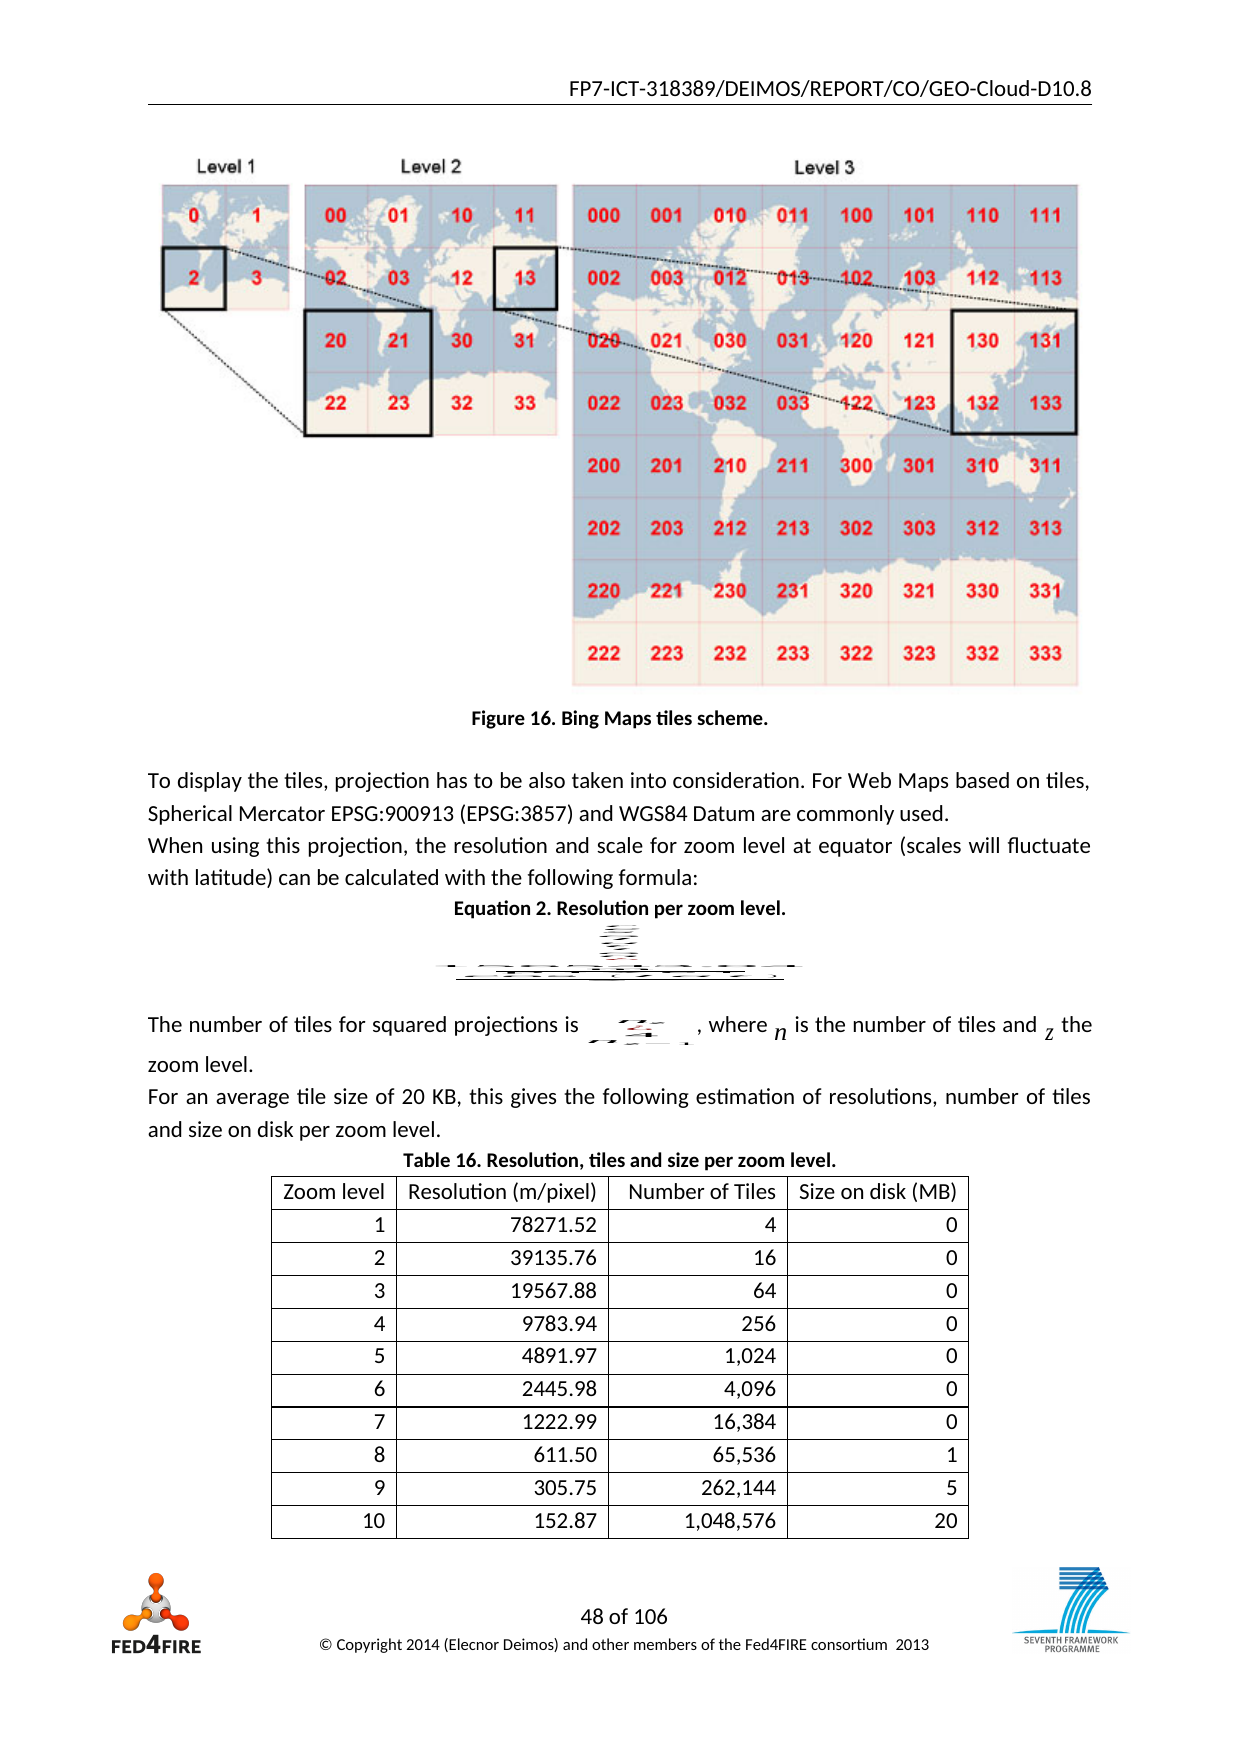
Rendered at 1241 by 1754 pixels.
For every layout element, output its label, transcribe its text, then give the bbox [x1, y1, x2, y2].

table_cell 78271.52 [397, 1210, 608, 1242]
table_cell 0 [788, 1375, 968, 1406]
table_cell 0 [788, 1408, 968, 1439]
table_cell 1,024 [609, 1342, 787, 1373]
table_cell 7 [272, 1408, 396, 1439]
table_cell 256 [609, 1309, 787, 1341]
table_cell 4,096 [609, 1375, 787, 1406]
table_cell 4 [609, 1210, 787, 1242]
text Equation 2. Resolution per zoom level. [148, 895, 1092, 921]
text When using this projection, the resolution and scale for zoom level at equator (scales will fluctuate with latitude) can be calculated with the following formula: [148, 831, 1092, 891]
table_cell 19567.88 [397, 1276, 608, 1308]
table_cell 1 [788, 1440, 968, 1472]
table_header Zoom level [272, 1177, 396, 1209]
table_cell 0 [788, 1210, 968, 1242]
text To display the tiles, projection has to be also taken into consideration. For Web Maps based on tiles, Spherical Mercator EPSG:900913 (EPSG:3857) and WGS84 Datum are commonly used. [148, 767, 1092, 827]
table_cell 5 [788, 1473, 968, 1505]
table_cell 4891.97 [397, 1342, 608, 1373]
table_cell 4 [272, 1309, 396, 1341]
table_cell 9783.94 [397, 1309, 608, 1341]
table_cell 20 [788, 1506, 968, 1538]
table_cell 8 [272, 1440, 396, 1472]
table_cell 1,048,576 [609, 1506, 787, 1538]
table_header Resolution (m/pixel) [397, 1177, 608, 1209]
table_cell 65,536 [609, 1440, 787, 1472]
table_cell 9 [272, 1473, 396, 1505]
table_cell 611.50 [397, 1440, 608, 1472]
table_cell 1 [272, 1210, 396, 1242]
table_cell 262,144 [609, 1473, 787, 1505]
table_header Number of Tiles [609, 1177, 787, 1209]
table_cell 5 [272, 1342, 396, 1373]
table_cell 305.75 [397, 1473, 608, 1505]
table_cell 0 [788, 1342, 968, 1373]
text The number of tiles for squared projections is , where is the number of tiles and the zoom level. [148, 1010, 1092, 1078]
table_cell 10 [272, 1506, 396, 1538]
table_cell 152.87 [397, 1506, 608, 1538]
table_cell 64 [609, 1276, 787, 1308]
text Figure 16. Bing Maps tiles scheme. [148, 705, 1092, 731]
table_cell 2 [272, 1243, 396, 1275]
table_cell 6 [272, 1375, 396, 1406]
table_cell 16 [609, 1243, 787, 1275]
table_cell 3 [272, 1276, 396, 1308]
table_header Size on disk (MB) [788, 1177, 968, 1209]
table_cell 0 [788, 1309, 968, 1341]
table_cell 39135.76 [397, 1243, 608, 1275]
text For an average tile size of 20 KB, this gives the following estimation of resolutions, number of tiles and size on disk per zoom level. [148, 1082, 1092, 1143]
table_cell 2445.98 [397, 1375, 608, 1406]
table_cell 1222.99 [397, 1408, 608, 1439]
table_cell 16,384 [609, 1408, 787, 1439]
text Table 16. Resolution, tiles and size per zoom level. [148, 1147, 1092, 1172]
table_cell 0 [788, 1276, 968, 1308]
table_cell 0 [788, 1243, 968, 1275]
